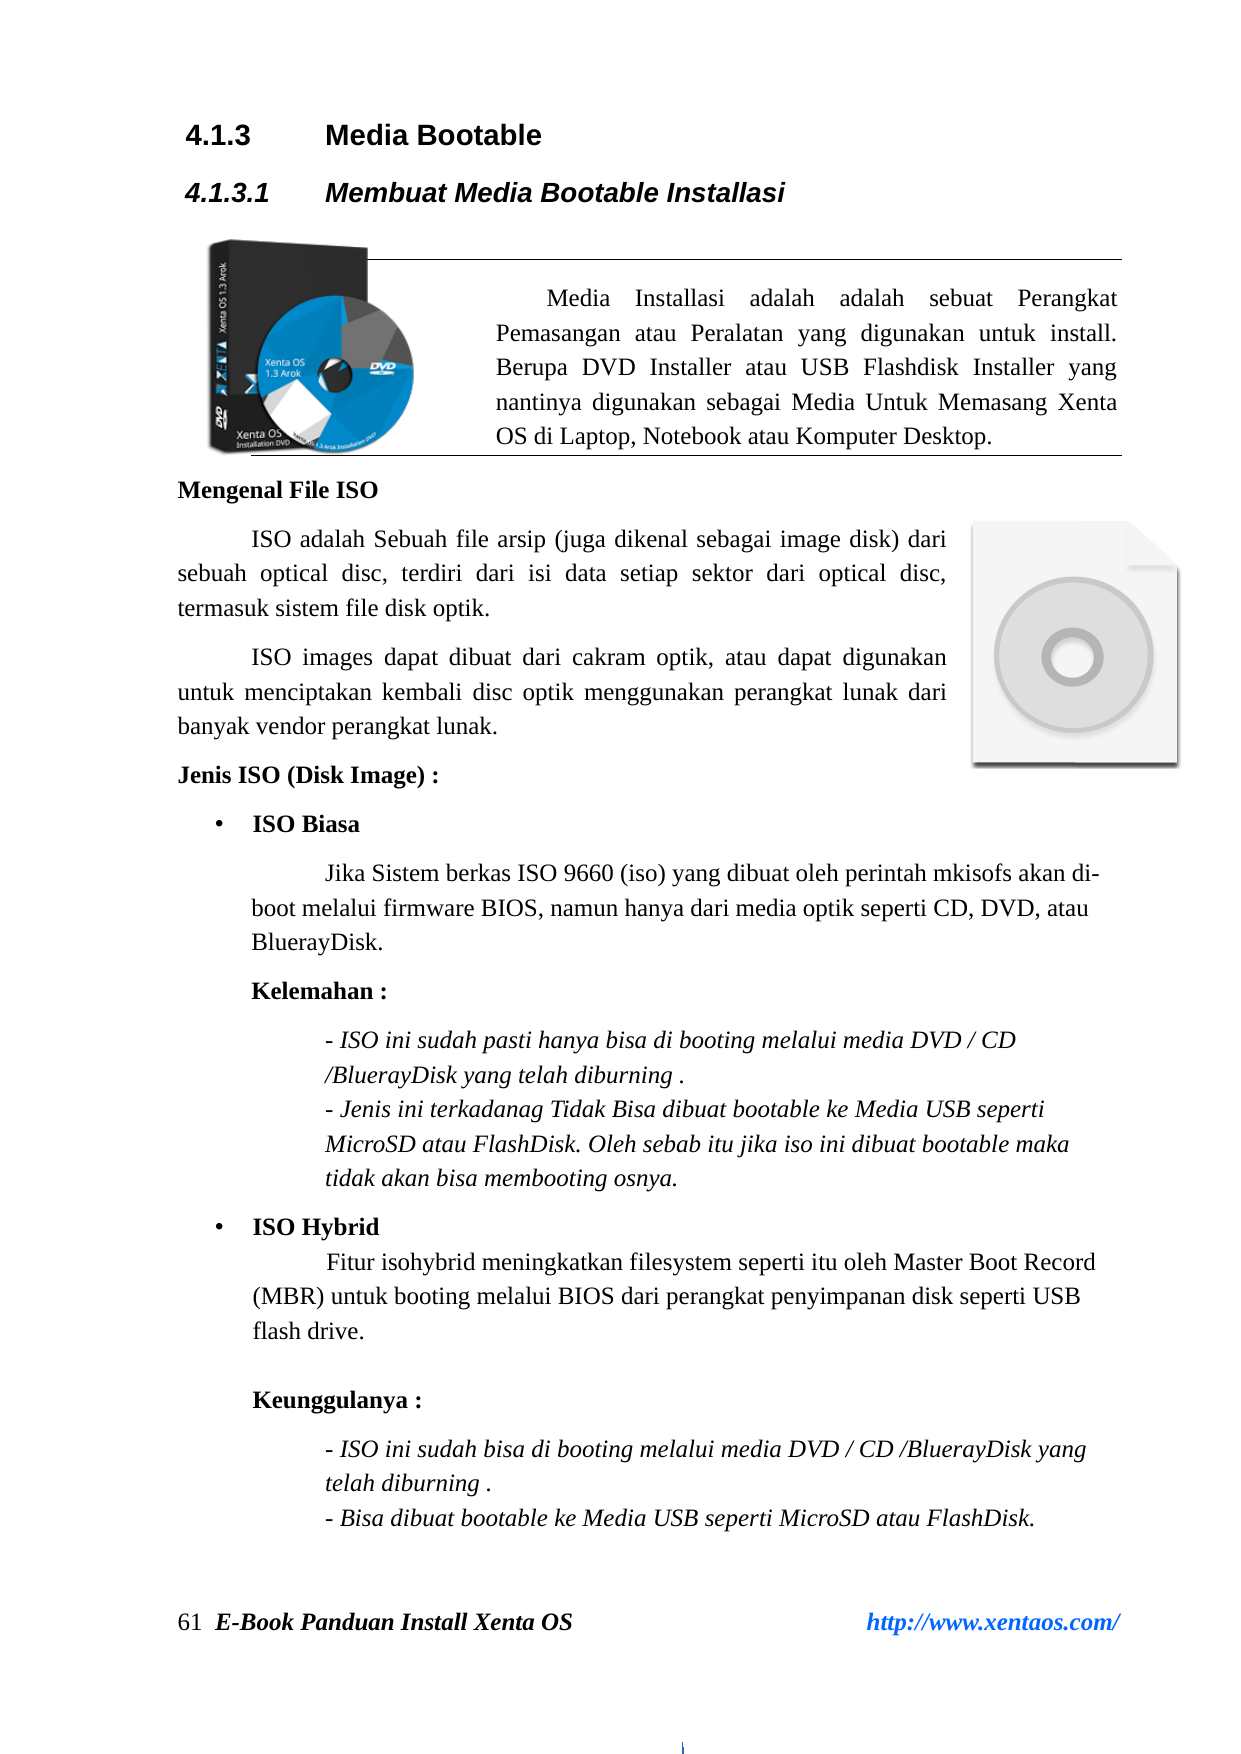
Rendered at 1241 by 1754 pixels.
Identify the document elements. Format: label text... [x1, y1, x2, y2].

text Kelemahan : [251, 976, 1122, 1005]
picture [201, 236, 418, 458]
text ISO images dapat dibuat dari cakram optik, atau dapat digunakan untuk menciptakan kembali disc optik menggunakan perangkat lunak dari banyak vendor perangkat lunak. [177, 642, 947, 740]
text Mengenal File ISO [177, 475, 1122, 504]
text Jika Sistem berkas ISO 9660 (iso) yang dibuat oleh perintah mkisofs akan di-boot melalui firmware BIOS, namun hanya dari media optik seperti CD, DVD, atau BluerayDisk. [251, 858, 1122, 956]
text Jenis ISO (Disk Image) : [177, 760, 1122, 789]
list ISO Biasa [215, 809, 1122, 838]
list ISO Hybrid Fitur isohybrid meningkatkan filesystem seperti itu oleh Master Boot Record (MBR) untuk booting melalui BIOS dari perangkat penyimpanan disk seperti USB flash drive. Keunggulanya : [215, 1212, 1122, 1413]
text - ISO ini sudah pasti hanya bisa di booting melalui media DVD / CD /BluerayDisk yang telah diburning . - Jenis ini terkadanag Tidak Bisa dibuat bootable ke Media USB seperti MicroSD atau FlashDisk. Oleh sebab itu jika iso ini dibuat bootable maka tidak akan bisa membooting osnya. [325, 1025, 1122, 1192]
text ISO adalah Sebuah file arsip (juga dikenal sebagai image disk) dari sebuah optical disc, terdiri dari isi data setiap sektor dari optical disc, termasuk sistem file disk optik. [177, 524, 947, 622]
text Media Installasi adalah adalah sebuat Perangkat Pemasangan atau Peralatan yang digunakan untuk install. Berupa DVD Installer atau USB Flashdisk Installer yang nantinya digunakan sebagai Media Untuk Memasang Xenta OS di Laptop, Notebook atau Komputer Desktop. [418, 279, 1122, 455]
text - ISO ini sudah bisa di booting melalui media DVD / CD /BluerayDisk yang telah diburning . - Bisa dibuat bootable ke Media USB seperti MicroSD atau FlashDisk. [325, 1434, 1122, 1531]
subtitle Media Bootable [177, 118, 1122, 152]
picture [947, 514, 1202, 769]
subtitle Membuat Media Bootable Installasi [177, 177, 1122, 209]
